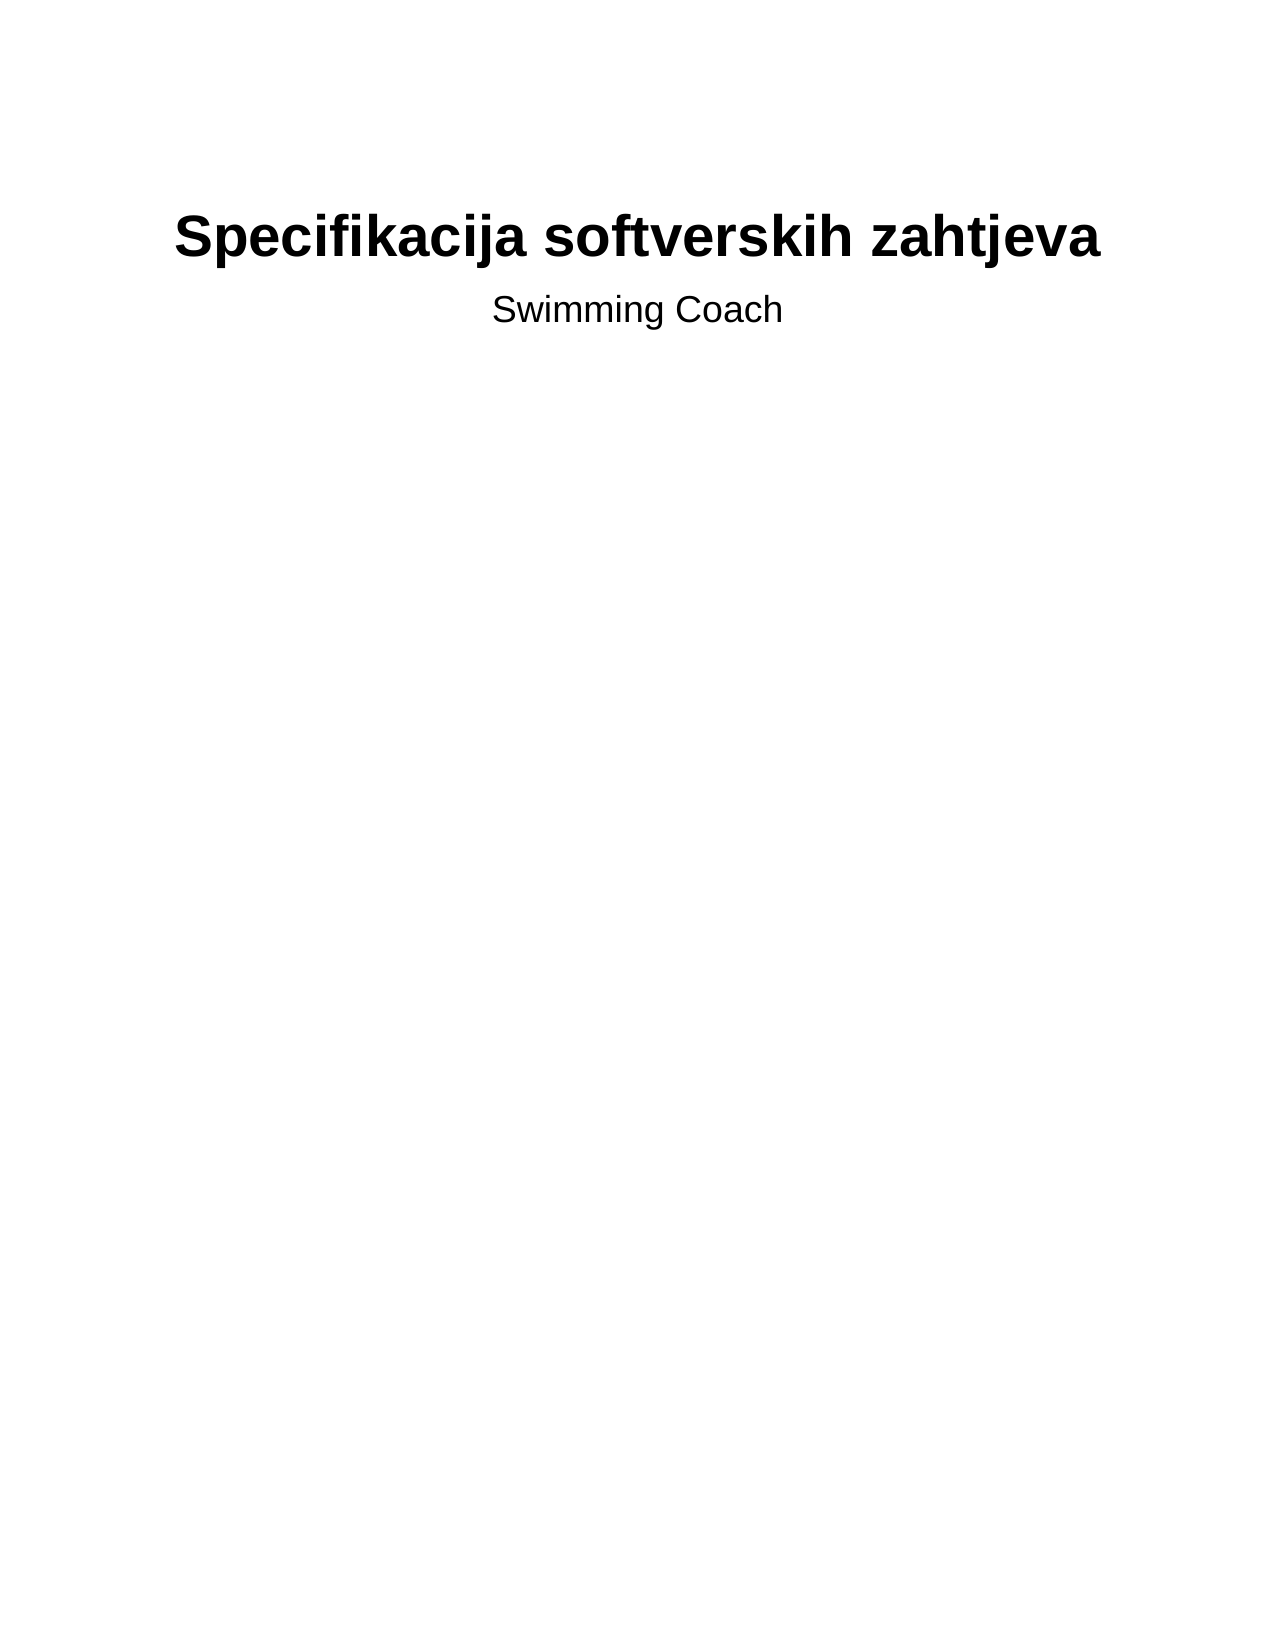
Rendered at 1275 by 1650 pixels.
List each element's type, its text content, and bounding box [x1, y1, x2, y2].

subtitle Swimming Coach [118, 288, 1157, 331]
title Specifikacija softverskih zahtjeva [118, 202, 1157, 269]
